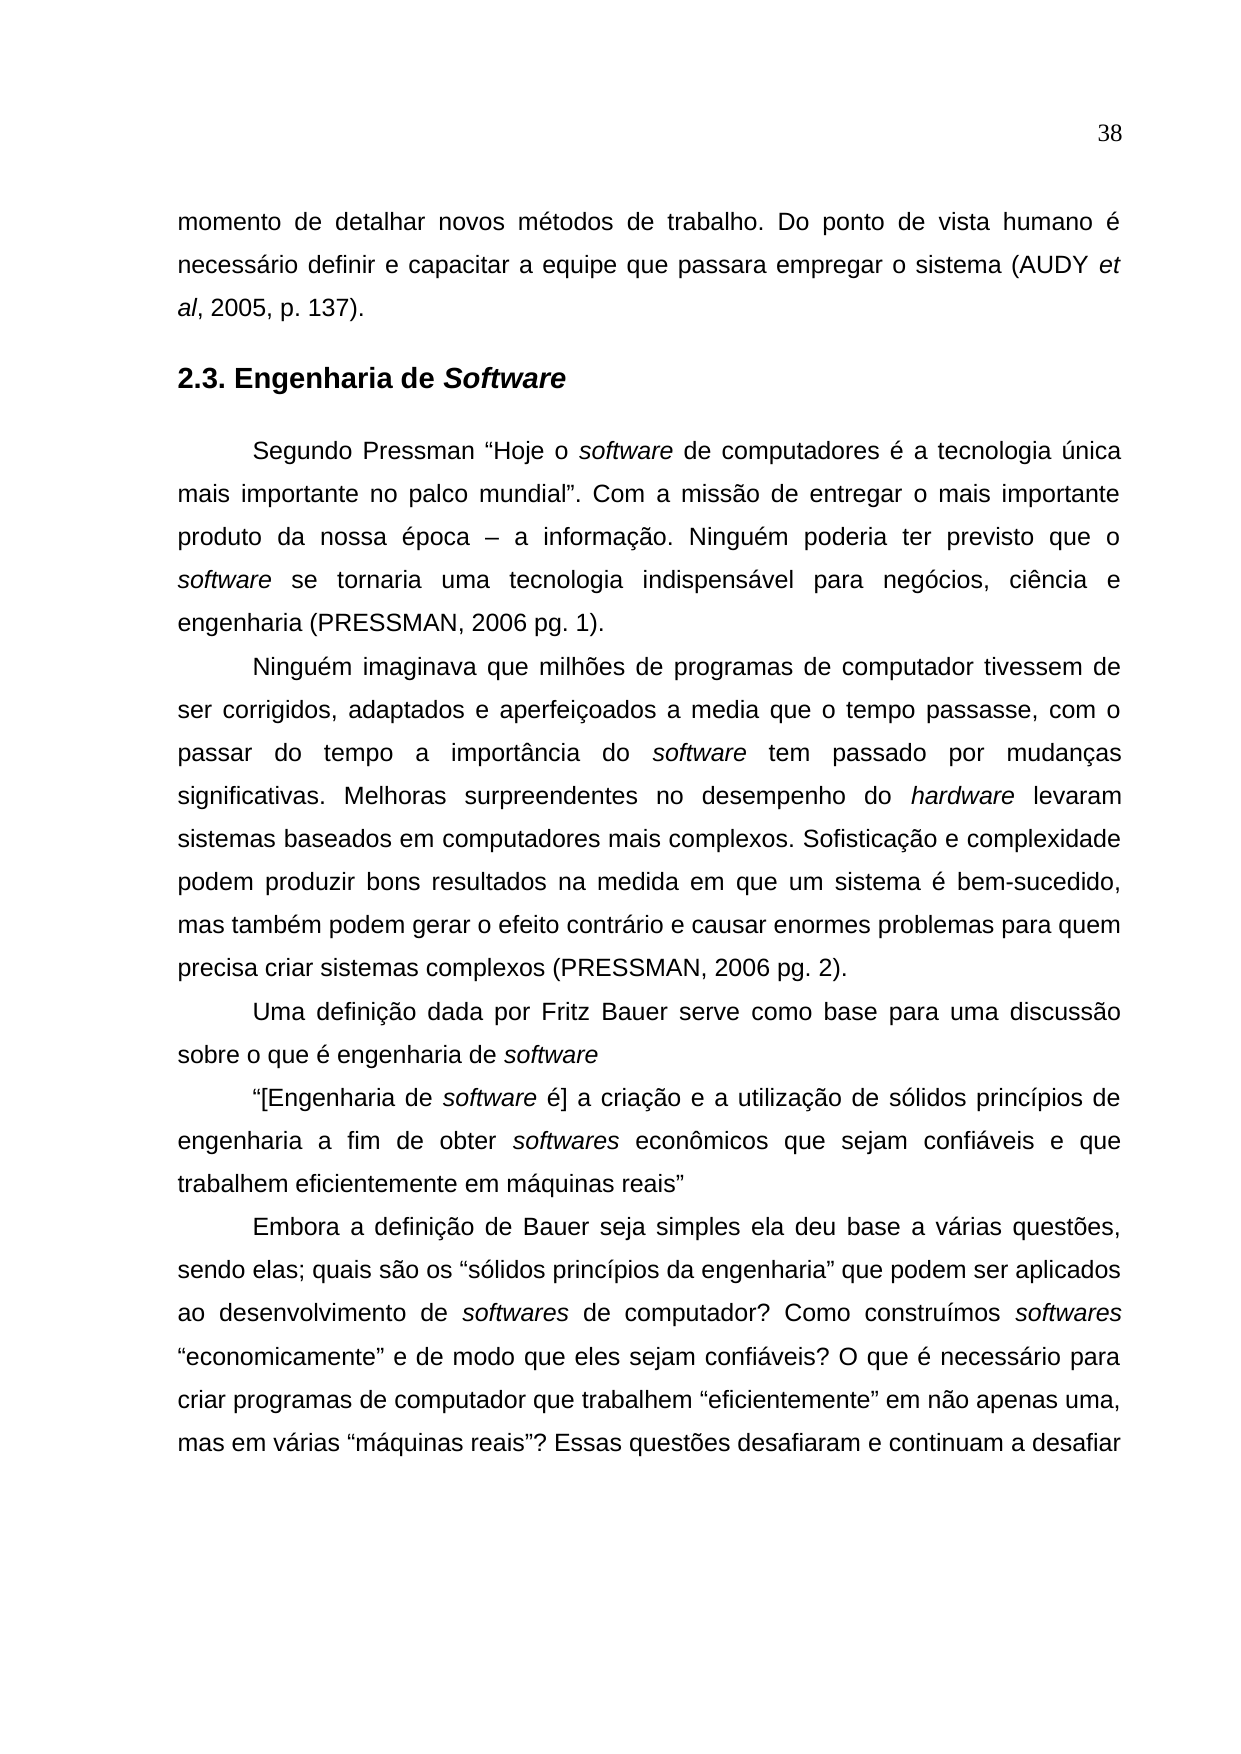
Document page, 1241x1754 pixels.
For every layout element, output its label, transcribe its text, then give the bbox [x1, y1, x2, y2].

text momento de detalhar novos métodos de trabalho. Do ponto de vista humano é necessário definir e capacitar a equipe que passara empregar o sistema (AUDY et al, 2005, p. 137). [177, 207, 1122, 322]
text Embora a definição de Bauer seja simples ela deu base a várias questões, sendo elas; quais são os “sólidos princípios da engenharia” que podem ser aplicados ao desenvolvimento de softwares de computador? Como construímos softwares “economicamente” e de modo que eles sejam confiáveis? O que é necessário para criar programas de computador que trabalhem “eficientemente” em não apenas uma, mas em várias “máquinas reais”? Essas questões desafiaram e continuam a desafiar [177, 1212, 1122, 1457]
subtitle 2.3. Engenharia de Software [177, 361, 1122, 394]
text Ninguém imaginava que milhões de programas de computador tivessem de ser corrigidos, adaptados e aperfeiçoados a media que o tempo passasse, com o passar do tempo a importância do software tem passado por mudanças significativas. Melhoras surpreendentes no desempenho do hardware levaram sistemas baseados em computadores mais complexos. Sofisticação e complexidade podem produzir bons resultados na medida em que um sistema é bem-sucedido, mas também podem gerar o efeito contrário e causar enormes problemas para quem precisa criar sistemas complexos (PRESSMAN, 2006 pg. 2). [177, 652, 1122, 982]
text Uma definição dada por Fritz Bauer serve como base para uma discussão sobre o que é engenharia de software [177, 997, 1122, 1068]
text Segundo Pressman “Hoje o software de computadores é a tecnologia única mais importante no palco mundial”. Com a missão de entregar o mais importante produto da nossa época – a informação. Ninguém poderia ter previsto que o software se tornaria uma tecnologia indispensável para negócios, ciência e engenharia (PRESSMAN, 2006 pg. 1). [177, 436, 1122, 637]
text “[Engenharia de software é] a criação e a utilização de sólidos princípios de engenharia a fim de obter softwares econômicos que sejam confiáveis e que trabalhem eficientemente em máquinas reais” [177, 1083, 1122, 1198]
